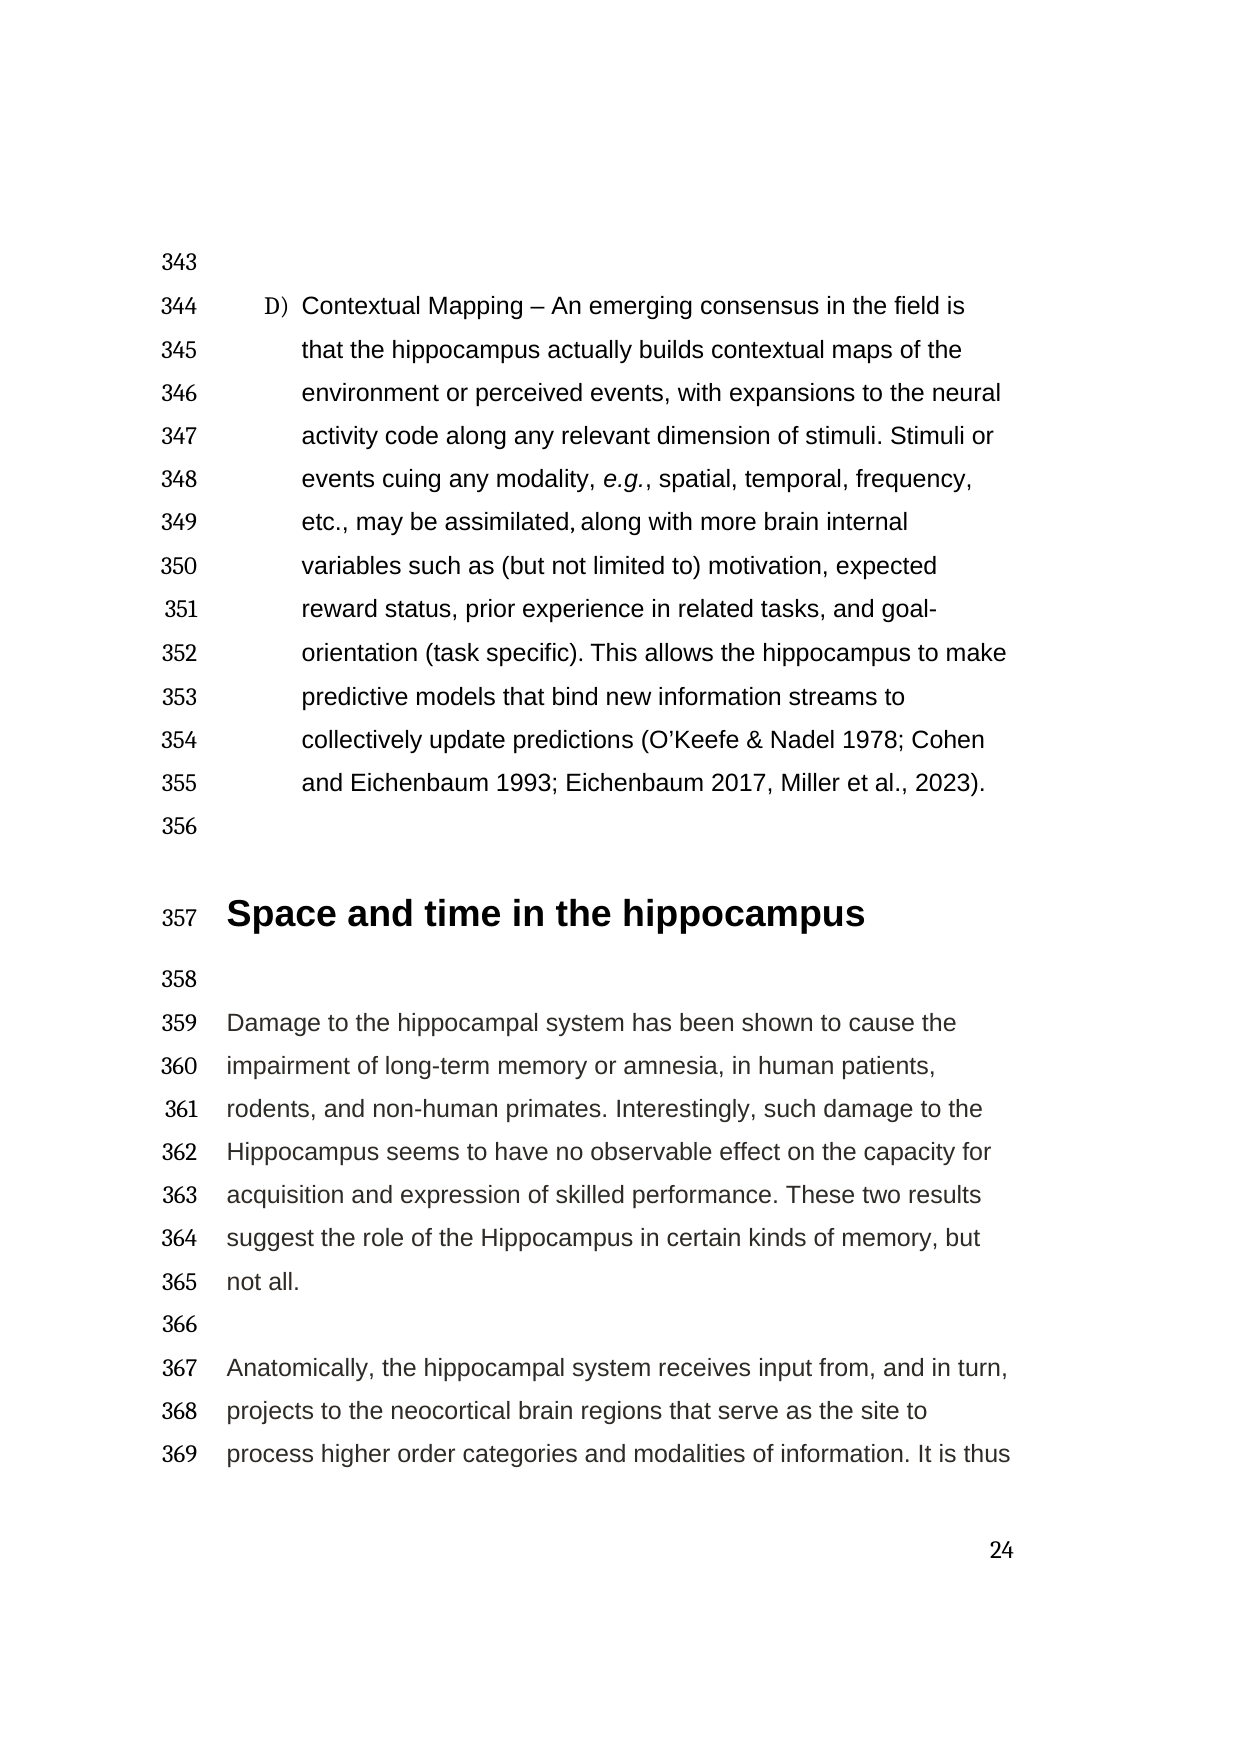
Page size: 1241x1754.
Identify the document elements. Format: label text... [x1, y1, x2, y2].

text Anatomically, the hippocampal system receives input from, and in turn, projects to the neocortical brain regions that serve as the site to process higher order categories and modalities of information. It is thus [226, 1353, 1014, 1468]
list Contextual Mapping – An emerging consensus in the field is that the hippocampus actually builds contextual maps of the environment or perceived events, with expansions to the neural activity code along any relevant dimension of stimuli. Stimuli or events cuing any modality, e.g., spatial, temporal, frequency, etc., may be assimilated, along with more brain internal variables such as (but not limited to) motivation, expected reward status, prior experience in related tasks, and goal-orientation (task specific). This allows the hippocampus to make predictive models that bind new information streams to collectively update predictions (O’Keefe & Nadel 1978; Cohen and Eichenbaum 1993; Eichenbaum 2017, Miller et al., 2023). [264, 291, 1014, 797]
subtitle Space and time in the hippocampus [226, 892, 1014, 935]
text Damage to the hippocampal system has been shown to cause the impairment of long-term memory or amnesia, in human patients, rodents, and non-human primates. Interestingly, such damage to the Hippocampus seems to have no observable effect on the capacity for acquisition and expression of skilled performance. These two results suggest the role of the Hippocampus in certain kinds of memory, but not all. [226, 1008, 1014, 1295]
